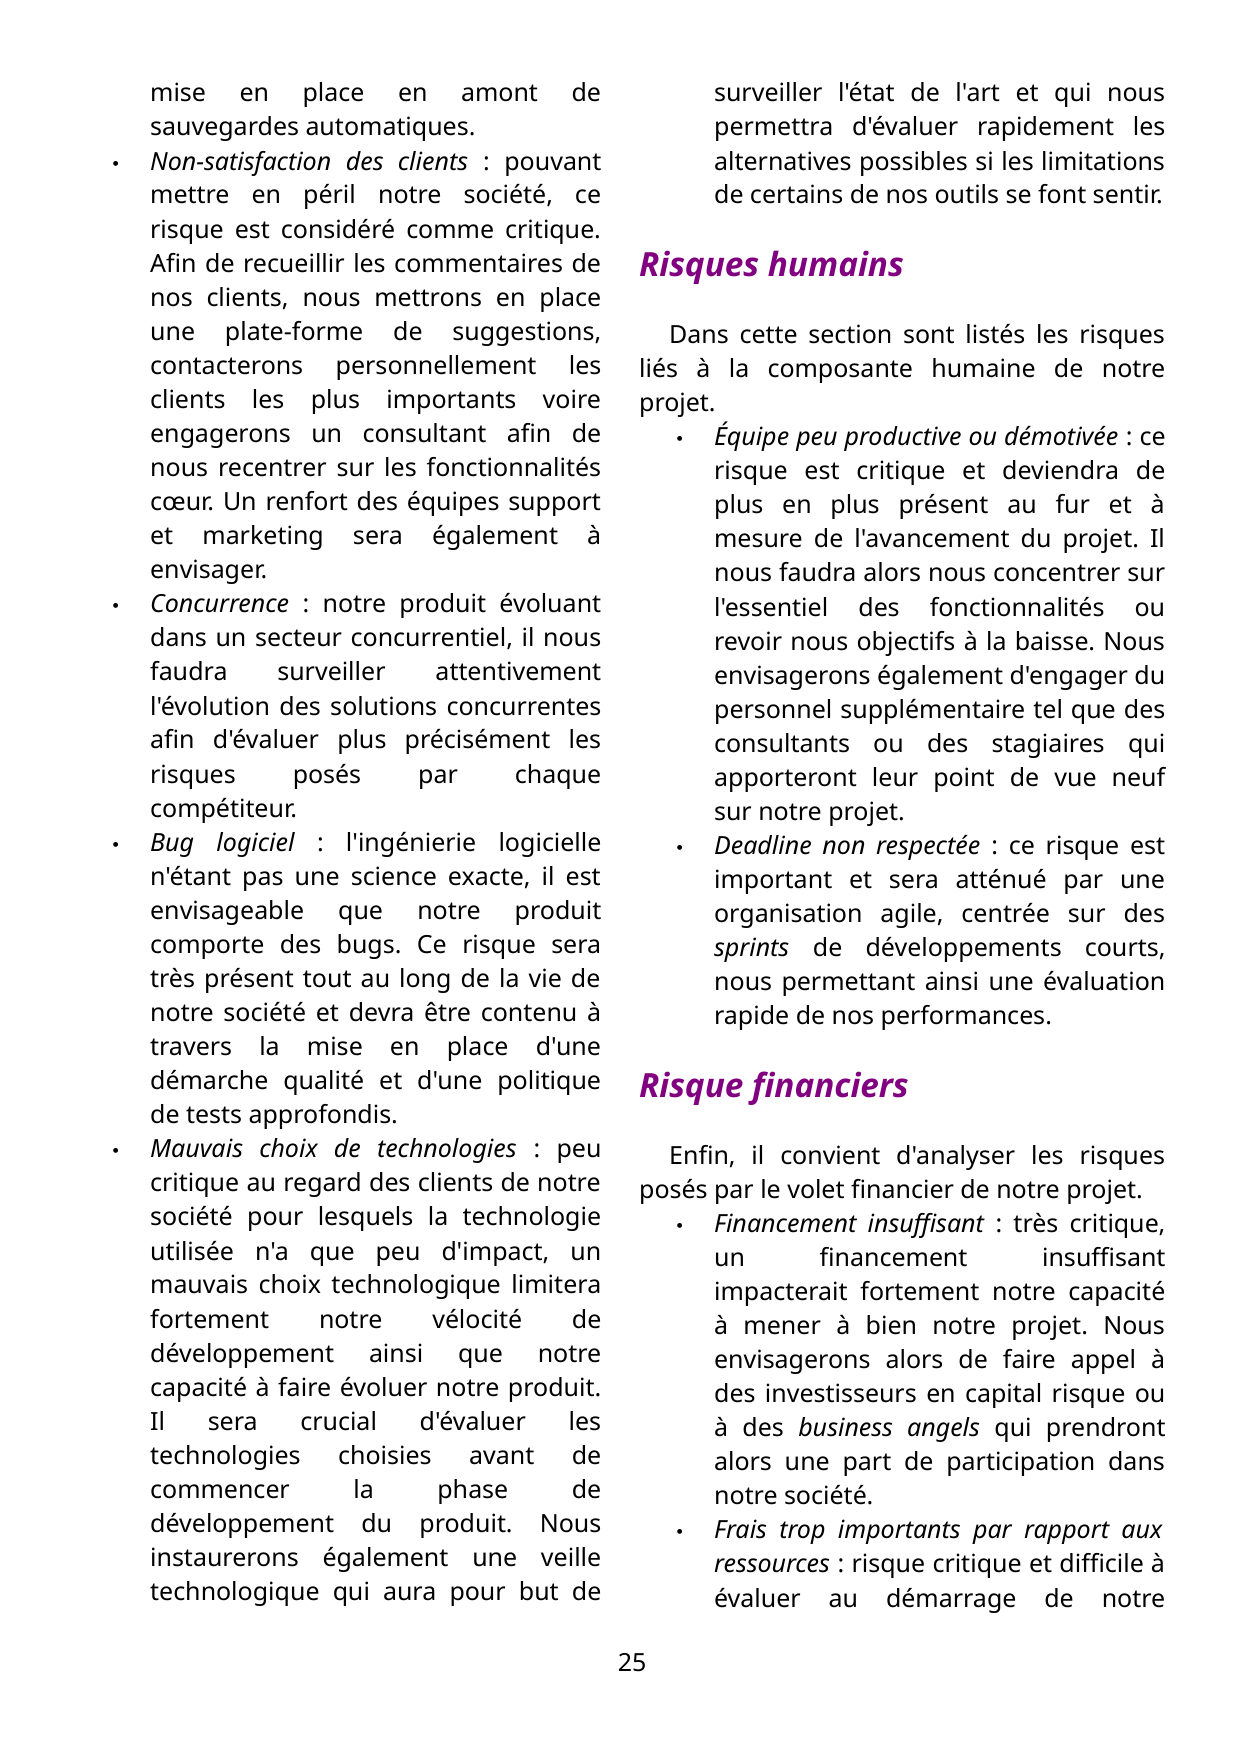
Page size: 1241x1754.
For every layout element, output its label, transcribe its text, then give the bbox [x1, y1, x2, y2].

list Mauvais choix de technologies : peu critique au regard des clients de notre société pour lesquels la technologie utilisée n'a que peu d'impact, un mauvais choix technologique limitera fortement notre vélocité de développement ainsi que notre capacité à faire évoluer notre produit. Il sera crucial d'évaluer les technologies choisies avant de commencer la phase de développement du produit. Nous instaurerons également une veille technologique qui aura pour but de [112, 1131, 601, 1608]
text Enfin, il convient d'analyser les risques posés par le volet financier de notre projet. [639, 1137, 1166, 1206]
subtitle Risque financiers [639, 1062, 1166, 1107]
list mise en place en amont de sauvegardes automatiques. [112, 75, 601, 143]
subtitle Risques humains [639, 241, 1166, 287]
list Équipe peu productive ou démotivée : ce risque est critique et deviendra de plus en plus présent au fur et à mesure de l'avancement du projet. Il nous faudra alors nous concentrer sur l'essentiel des fonctionnalités ou revoir nous objectifs à la baisse. Nous envisagerons également d'engager du personnel supplémentaire tel que des consultants ou des stagiaires qui apporteront leur point de vue neuf sur notre projet. [676, 419, 1166, 828]
list surveiller l'état de l'art et qui nous permettra d'évaluer rapidement les alternatives possibles si les limitations de certains de nos outils se font sentir. [676, 75, 1166, 211]
text Dans cette section sont listés les risques liés à la composante humaine de notre projet. [639, 317, 1166, 419]
list Bug logiciel : l'ingénierie logicielle n'étant pas une science exacte, il est envisageable que notre produit comporte des bugs. Ce risque sera très présent tout au long de la vie de notre société et devra être contenu à travers la mise en place d'une démarche qualité et d'une politique de tests approfondis. [112, 824, 601, 1131]
list Non-satisfaction des clients : pouvant mettre en péril notre société, ce risque est considéré comme critique. Afin de recueillir les commentaires de nos clients, nous mettrons en place une plate-forme de suggestions, contacterons personnellement les clients les plus importants voire engagerons un consultant afin de nous recentrer sur les fonctionnalités cœur. Un renfort des équipes support et marketing sera également à envisager. [112, 143, 601, 586]
list Deadline non respectée : ce risque est important et sera atténué par une organisation agile, centrée sur des sprints de développements courts, nous permettant ainsi une évaluation rapide de nos performances. [676, 828, 1166, 1032]
list Concurrence : notre produit évoluant dans un secteur concurrentiel, il nous faudra surveiller attentivement l'évolution des solutions concurrentes afin d'évaluer plus précisément les risques posés par chaque compétiteur. [112, 586, 601, 824]
list Financement insuffisant : très critique, un financement insuffisant impacterait fortement notre capacité à mener à bien notre projet. Nous envisagerons alors de faire appel à des investisseurs en capital risque ou à des business angels qui prendront alors une part de participation dans notre société. [676, 1206, 1166, 1512]
list Frais trop importants par rapport aux ressources : risque critique et difficile à évaluer au démarrage de notre [676, 1512, 1166, 1614]
